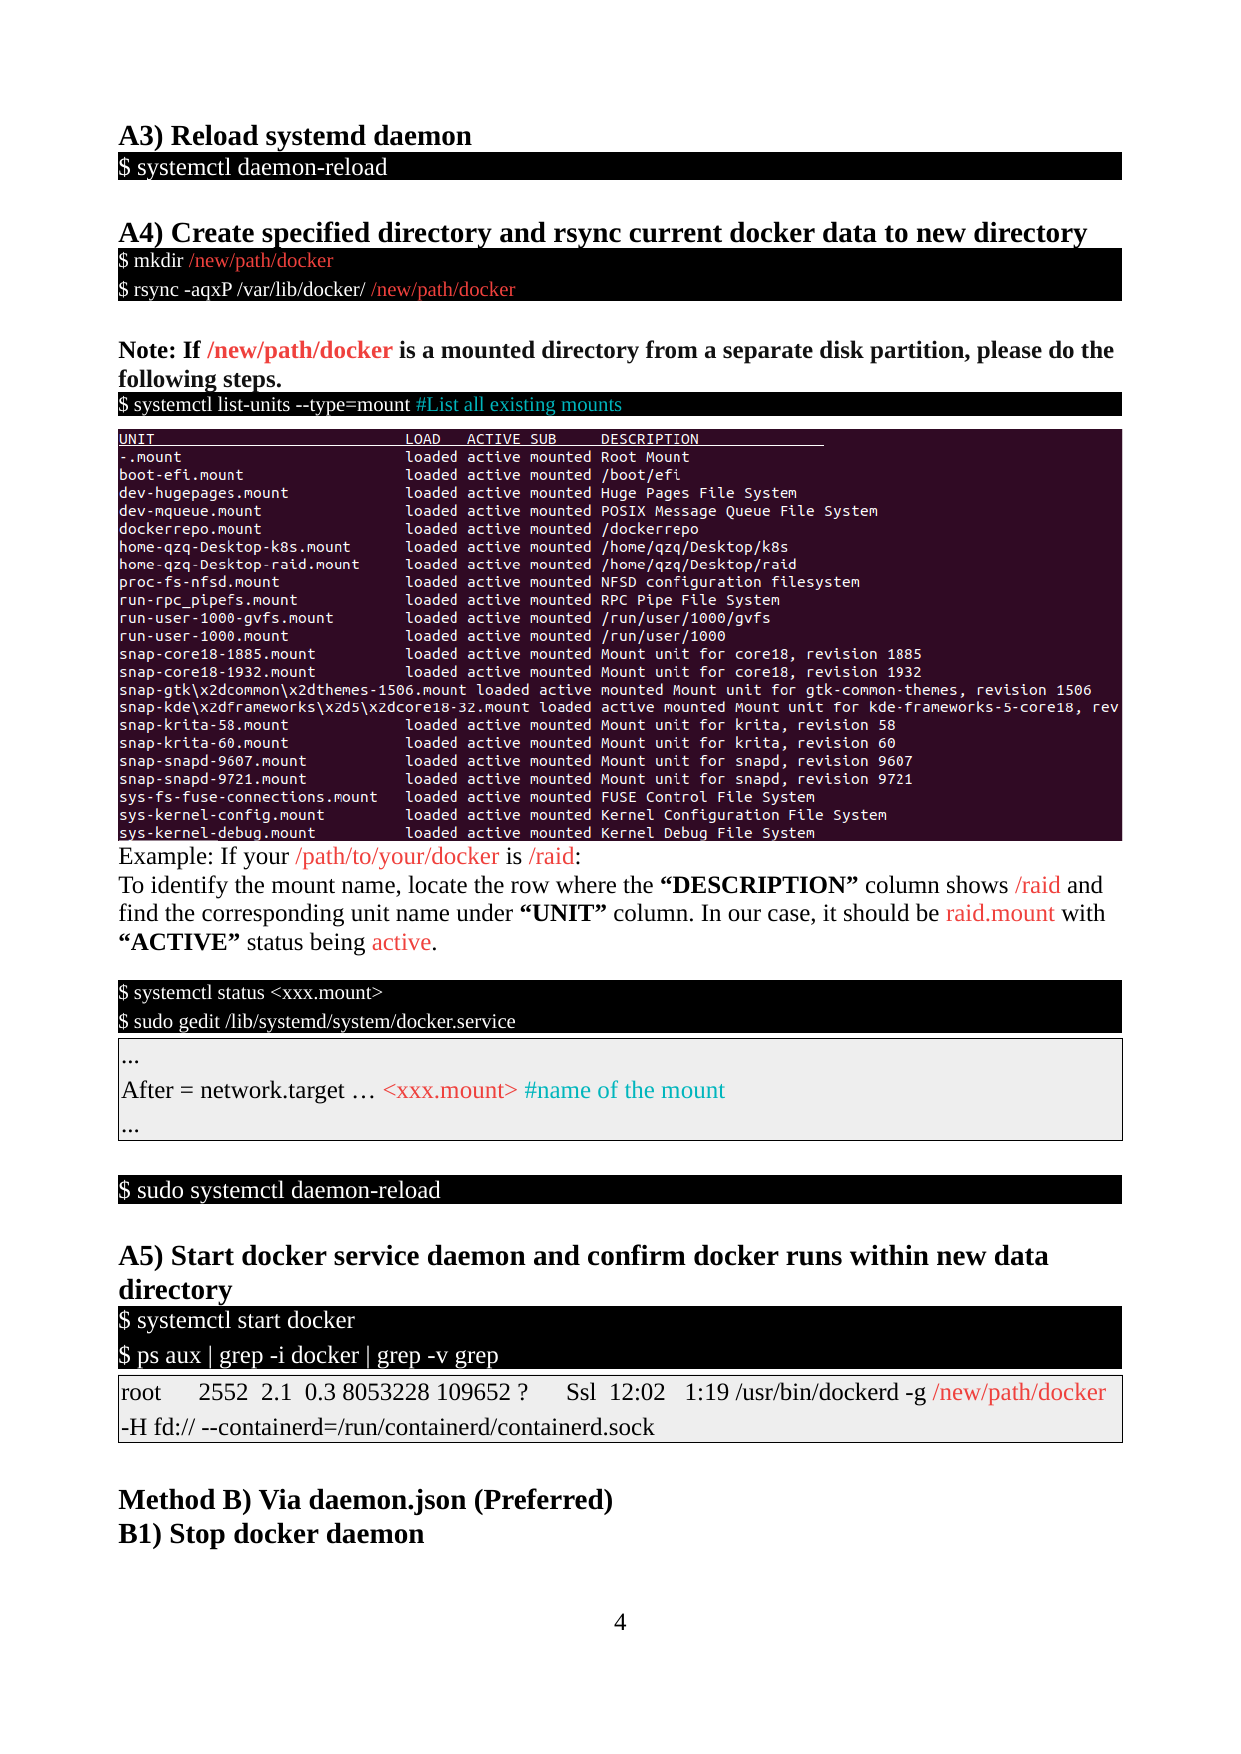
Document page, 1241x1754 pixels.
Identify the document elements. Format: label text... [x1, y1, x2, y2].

text Example: If your /path/to/your/docker is /raid: [118, 841, 1122, 870]
text $ mkdir /new/path/docker [118, 248, 1122, 272]
text ... [119, 1107, 1122, 1140]
text $ systemctl list-units --type=mount #List all existing mounts [118, 392, 1122, 416]
text A3) Reload systemd daemon [118, 118, 1122, 152]
text $ sudo systemctl daemon-reload [118, 1175, 1122, 1204]
picture [118, 429, 1123, 841]
text [118, 421, 1122, 429]
text B1) Stop docker daemon [118, 1516, 1122, 1549]
text Note: If /new/path/docker is a mounted directory from a separate disk partition, please do the following steps. [118, 335, 1122, 392]
text $ systemctl start docker [118, 1306, 1122, 1334]
text $ systemctl status <xxx.mount> [118, 980, 1122, 1004]
text $ systemctl daemon-reload [118, 152, 1122, 180]
text Method B) Via daemon.json (Preferred) [118, 1482, 1122, 1516]
text ... [119, 1039, 1122, 1069]
text $ rsync -aqxP /var/lib/docker/ /new/path/docker [118, 277, 1122, 301]
text $ ps aux | grep -i docker | grep -v grep [118, 1340, 1122, 1369]
text A4) Create specified directory and rsync current docker data to new directory [118, 215, 1122, 248]
text To identify the mount name, locate the row where the “DESCRIPTION” column shows /raid and find the corresponding unit name under “UNIT” column. In our case, it should be raid.mount with “ACTIVE” status being active. [118, 870, 1122, 956]
text root 2552 2.1 0.3 8053228 109652 ? Ssl 12:02 1:19 /usr/bin/dockerd -g /new/path/docker -H fd:// --containerd=/run/containerd/containerd.sock [119, 1376, 1122, 1442]
text $ sudo gedit /lib/systemd/system/docker.service [118, 1009, 1122, 1033]
text A5) Start docker service daemon and confirm docker runs within new data directory [118, 1238, 1122, 1306]
text After = network.target … <xxx.mount> #name of the mount [119, 1072, 1122, 1104]
